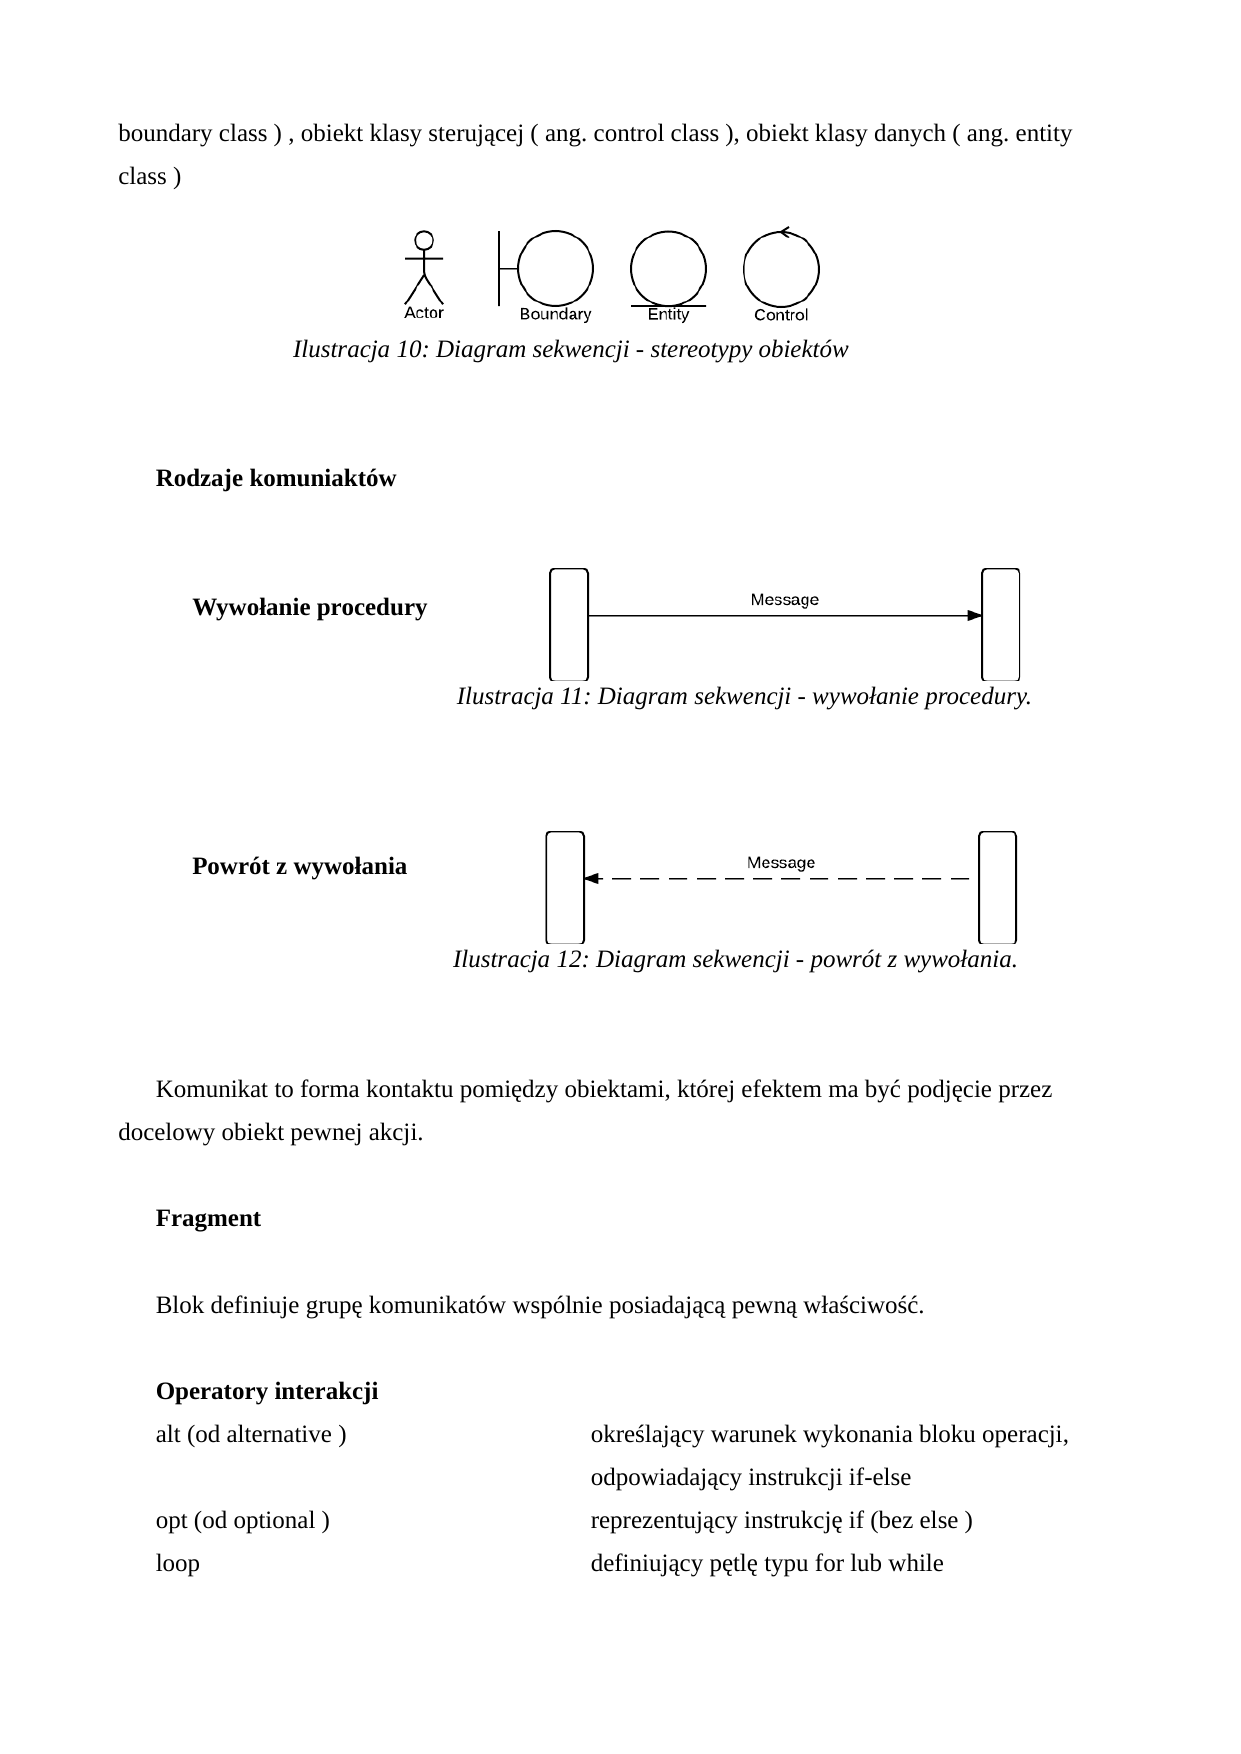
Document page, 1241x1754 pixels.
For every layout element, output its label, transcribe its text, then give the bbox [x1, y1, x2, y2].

text Ilustracja 12: Diagram sekwencji - powrót z wywołania. [453, 944, 1107, 973]
text [1108, 851, 1122, 880]
text opt (od optional ) reprezentujący instrukcję if (bez else ) [118, 1505, 1122, 1534]
text Blok definiuje grupę komunikatów wspólnie posiadającą pewną właściwość. [118, 1290, 1122, 1318]
text Operatory interakcji [118, 1376, 1122, 1405]
text Ilustracja 10: Diagram sekwencji - stereotypy obiektów [293, 334, 947, 363]
text Ilustracja 11: Diagram sekwencji - wywołanie procedury. [457, 681, 1111, 709]
picture [292, 221, 948, 334]
picture [452, 831, 1108, 944]
text Powrót z wywołania [118, 851, 452, 880]
text boundary class ) , obiekt klasy sterującej ( ang. control class ), obiekt klasy danych ( ang. entity class ) [118, 118, 1122, 190]
text Wywołanie procedury [118, 592, 456, 621]
text Fragment [118, 1203, 1122, 1232]
text Rodzaje komuniaktów [118, 463, 1122, 492]
picture [456, 568, 1111, 681]
text Komunikat to forma kontaktu pomiędzy obiektami, której efektem ma być podjęcie przez docelowy obiekt pewnej akcji. [118, 1074, 1122, 1146]
text alt (od alternative ) określający warunek wykonania bloku operacji, odpowiadający instrukcji if-else [118, 1419, 1122, 1491]
text loop definiujący pętlę typu for lub while [118, 1548, 1122, 1577]
